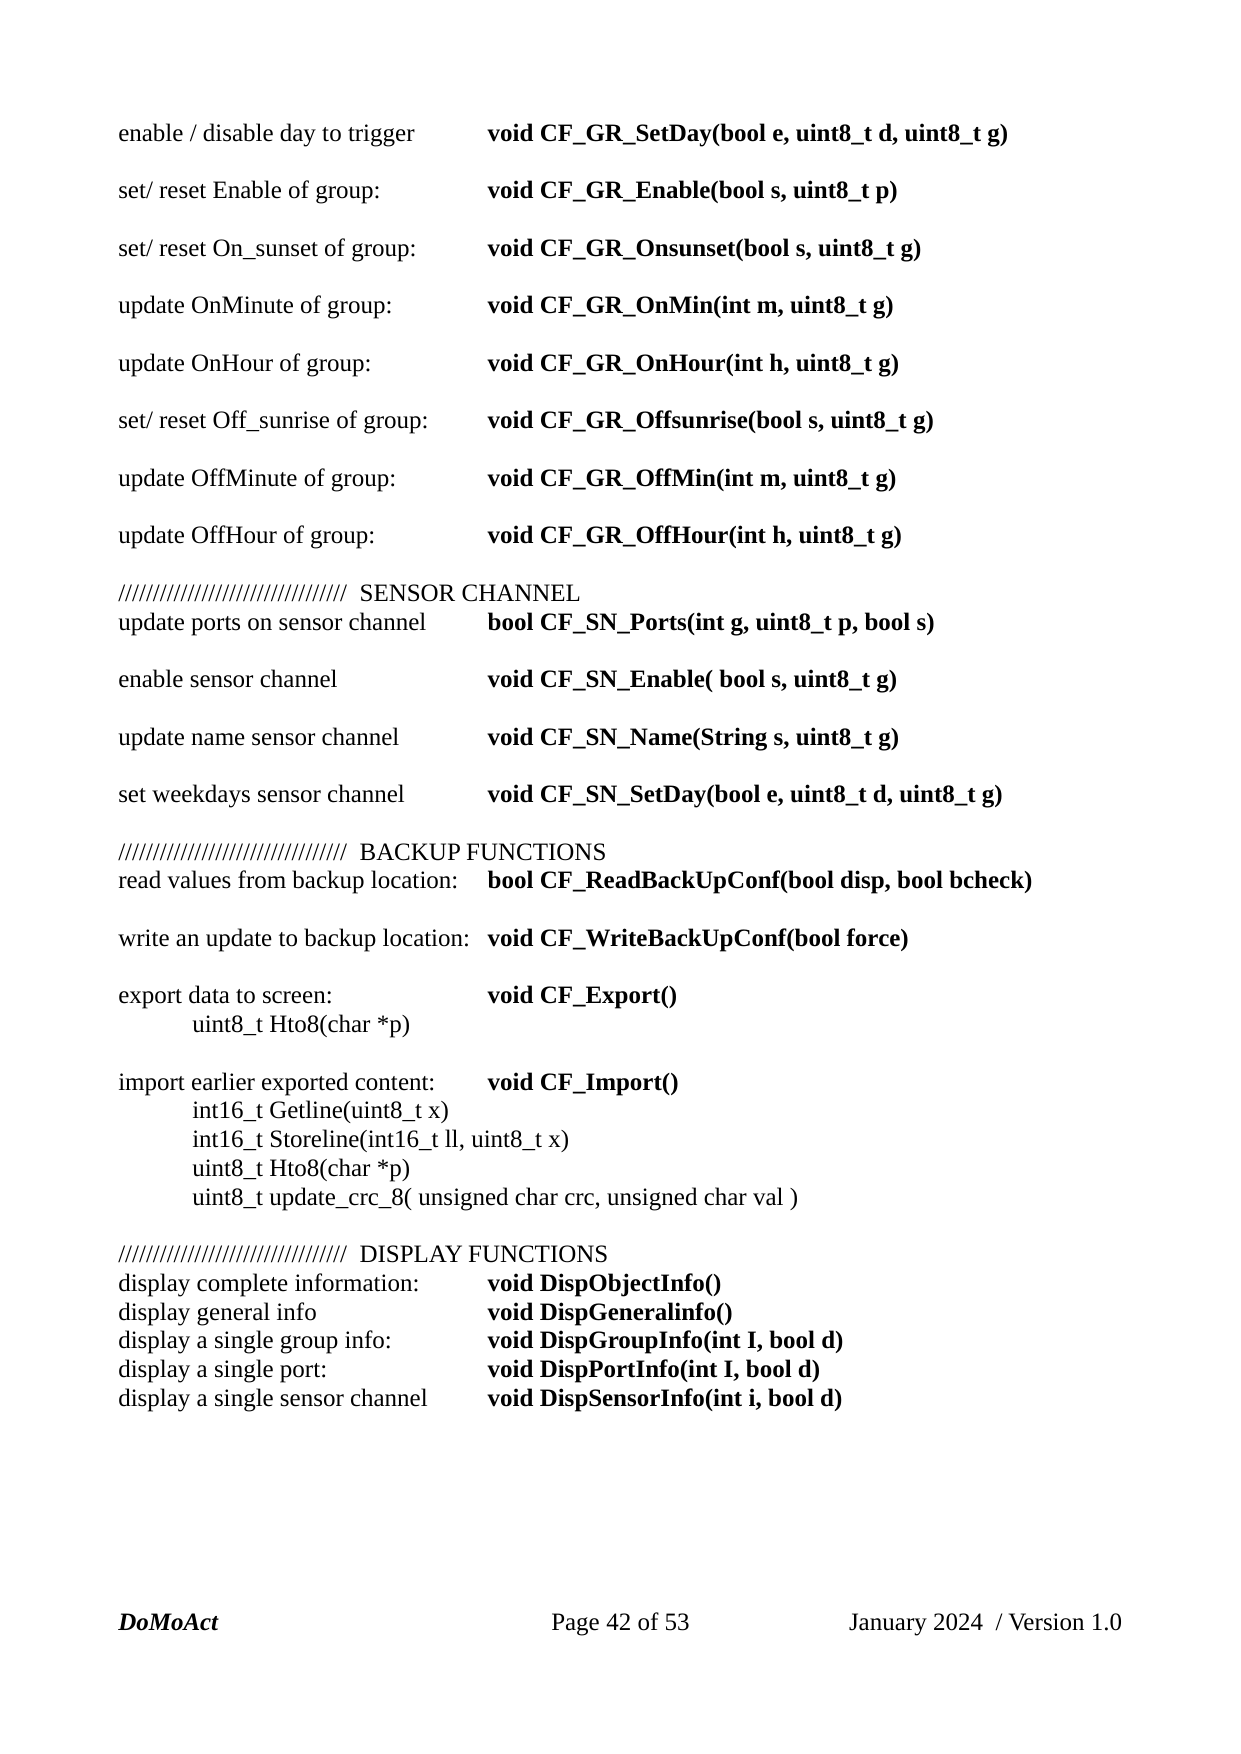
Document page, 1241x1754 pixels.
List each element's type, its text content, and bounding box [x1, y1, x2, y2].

text uint8_t Hto8(char *p) [118, 1153, 1122, 1182]
text set/ reset Enable of group: void CF_GR_Enable(bool s, uint8_t p) [118, 176, 1122, 204]
text export data to screen: void CF_Export() [118, 981, 1122, 1009]
text uint8_t Hto8(char *p) [118, 1009, 1122, 1038]
text enable sensor channel void CF_SN_Enable( bool s, uint8_t g) [118, 664, 1122, 693]
text read values from backup location: bool CF_ReadBackUpConf(bool disp, bool bcheck) [118, 866, 1122, 894]
text display general info void DispGeneralinfo() [118, 1297, 1122, 1326]
text set/ reset Off_sunrise of group: void CF_GR_Offsunrise(bool s, uint8_t g) [118, 406, 1122, 434]
text display a single port: void DispPortInfo(int I, bool d) [118, 1354, 1122, 1383]
text import earlier exported content: void CF_Import() [118, 1067, 1122, 1096]
text set weekdays sensor channel void CF_SN_SetDay(bool e, uint8_t d, uint8_t g) [118, 779, 1122, 808]
text uint8_t update_crc_8( unsigned char crc, unsigned char val ) [118, 1182, 1122, 1211]
text ///////////////////////////////// BACKUP FUNCTIONS [118, 837, 1122, 866]
text update OnMinute of group: void CF_GR_OnMin(int m, uint8_t g) [118, 291, 1122, 319]
text int16_t Getline(uint8_t x) [118, 1096, 1122, 1124]
text ///////////////////////////////// SENSOR CHANNEL [118, 578, 1122, 607]
text set/ reset On_sunset of group: void CF_GR_Onsunset(bool s, uint8_t g) [118, 233, 1122, 262]
text int16_t Storeline(int16_t ll, uint8_t x) [118, 1124, 1122, 1153]
text update OnHour of group: void CF_GR_OnHour(int h, uint8_t g) [118, 348, 1122, 377]
text update OffMinute of group: void CF_GR_OffMin(int m, uint8_t g) [118, 463, 1122, 492]
text write an update to backup location: void CF_WriteBackUpConf(bool force) [118, 923, 1122, 952]
text display a single sensor channel void DispSensorInfo(int i, bool d) [118, 1383, 1122, 1412]
text update name sensor channel void CF_SN_Name(String s, uint8_t g) [118, 722, 1122, 751]
text ///////////////////////////////// DISPLAY FUNCTIONS [118, 1239, 1122, 1268]
text display a single group info: void DispGroupInfo(int I, bool d) [118, 1326, 1122, 1354]
text update OffHour of group: void CF_GR_OffHour(int h, uint8_t g) [118, 521, 1122, 549]
text update ports on sensor channel bool CF_SN_Ports(int g, uint8_t p, bool s) [118, 607, 1122, 636]
text display complete information: void DispObjectInfo() [118, 1268, 1122, 1297]
text enable / disable day to trigger void CF_GR_SetDay(bool e, uint8_t d, uint8_t g) [118, 118, 1122, 147]
